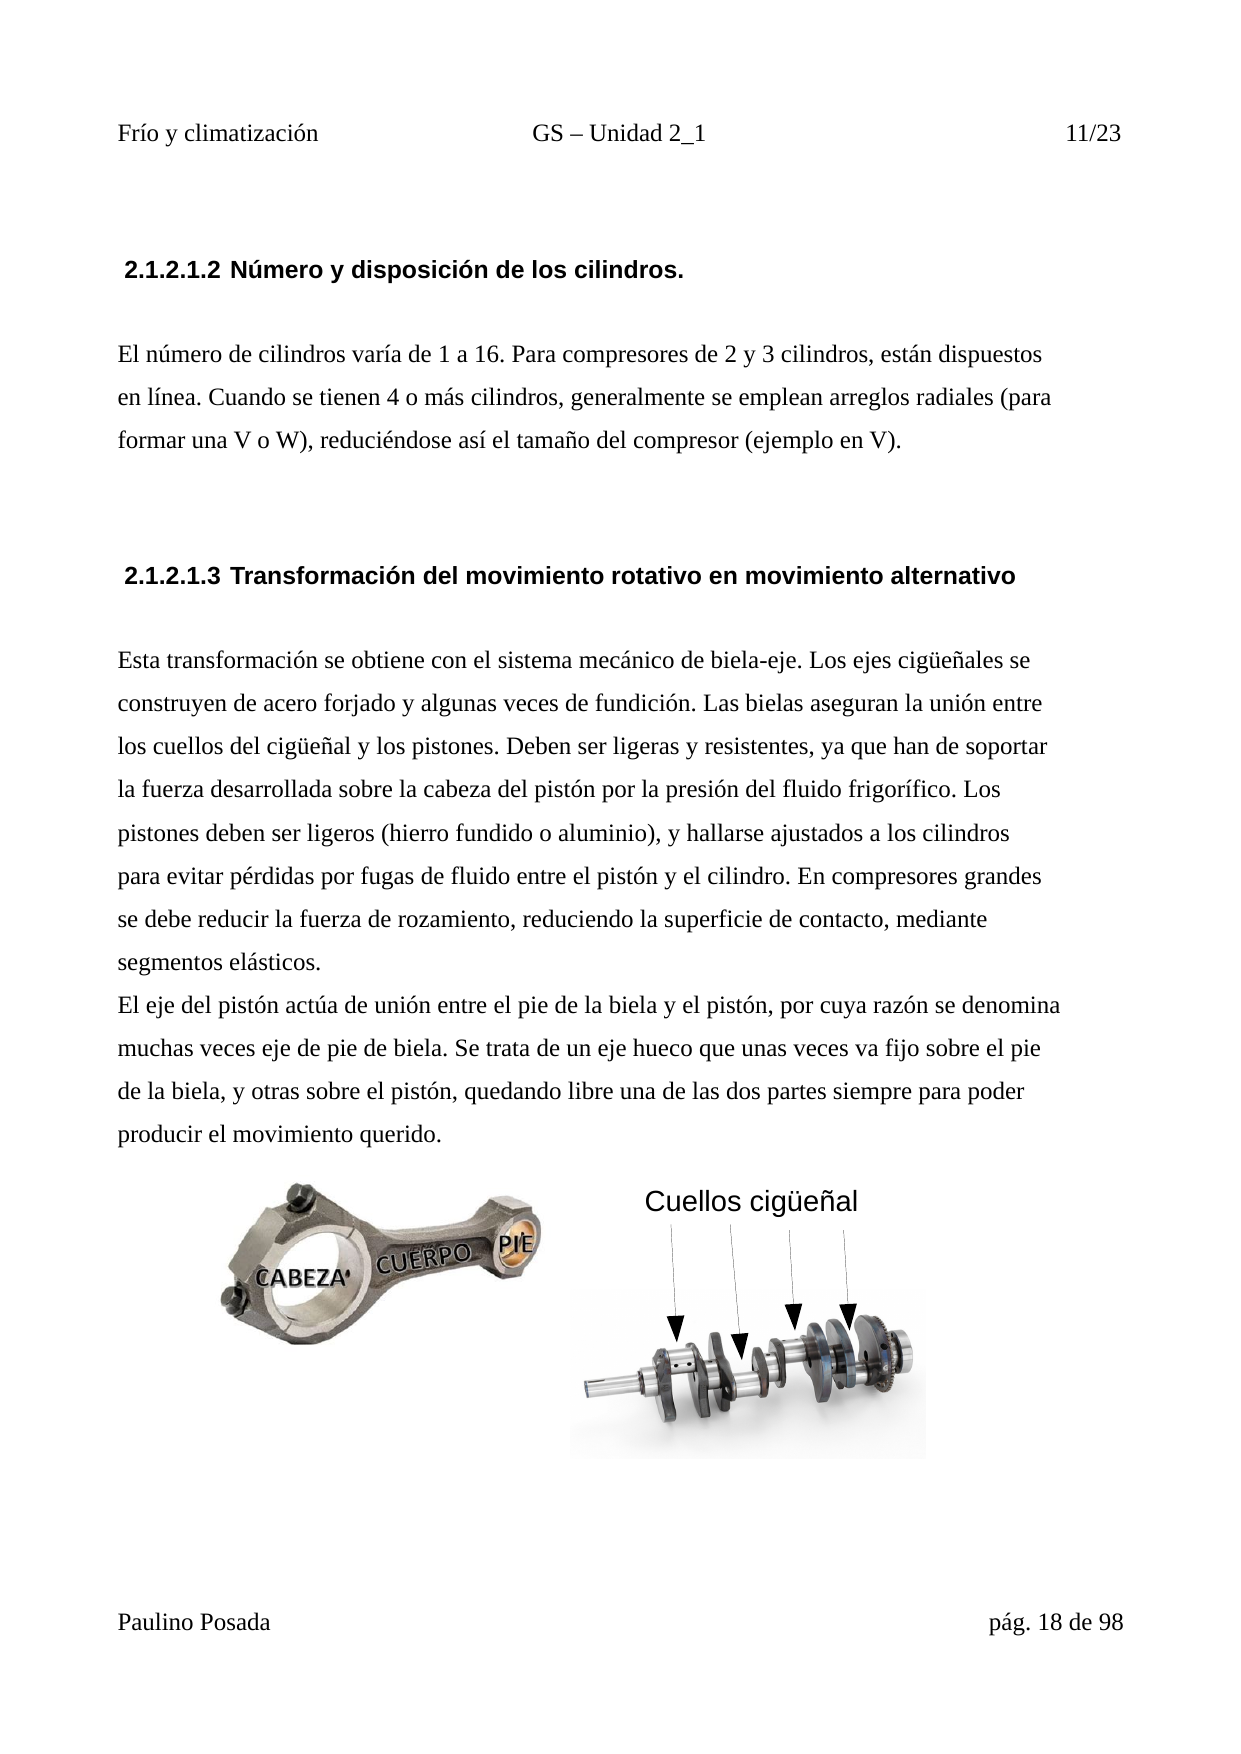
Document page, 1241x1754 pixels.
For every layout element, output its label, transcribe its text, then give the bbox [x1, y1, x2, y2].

subtitle Número y disposición de los cilindros. [117, 255, 1123, 283]
text construyen de acero forjado y algunas veces de fundición. Las bielas aseguran la unión entre [117, 688, 1123, 717]
text formar una V o W), reduciéndose así el tamaño del compresor (ejemplo en V). [117, 425, 1123, 454]
text para evitar pérdidas por fugas de fluido entre el pistón y el cilindro. En compresores grandes [117, 861, 1123, 889]
text El número de cilindros varía de 1 a 16. Para compresores de 2 y 3 cilindros, están dispuestos [117, 339, 1123, 368]
text producir el movimiento querido. [117, 1119, 1123, 1148]
text los cuellos del cigüeñal y los pistones. Deben ser ligeras y resistentes, ya que han de soportar [117, 731, 1123, 760]
text muchas veces eje de pie de biela. Se trata de un eje hueco que unas veces va fijo sobre el pie [117, 1033, 1123, 1062]
text segmentos elásticos. [117, 947, 1123, 976]
text la fuerza desarrollada sobre la cabeza del pistón por la presión del fluido frigorífico. Los [117, 774, 1123, 803]
picture [195, 1162, 926, 1459]
text pistones deben ser ligeros (hierro fundido o aluminio), y hallarse ajustados a los cilindros [117, 818, 1123, 846]
text de la biela, y otras sobre el pistón, quedando libre una de las dos partes siempre para poder [117, 1076, 1123, 1105]
text Esta transformación se obtiene con el sistema mecánico de biela-eje. Los ejes cigüeñales se [117, 645, 1123, 674]
text en línea. Cuando se tienen 4 o más cilindros, generalmente se emplean arreglos radiales (para [117, 382, 1123, 411]
subtitle Transformación del movimiento rotativo en movimiento alternativo [117, 561, 1123, 589]
text El eje del pistón actúa de unión entre el pie de la biela y el pistón, por cuya razón se denomina [117, 990, 1123, 1019]
text se debe reducir la fuerza de rozamiento, reduciendo la superficie de contacto, mediante [117, 904, 1123, 933]
